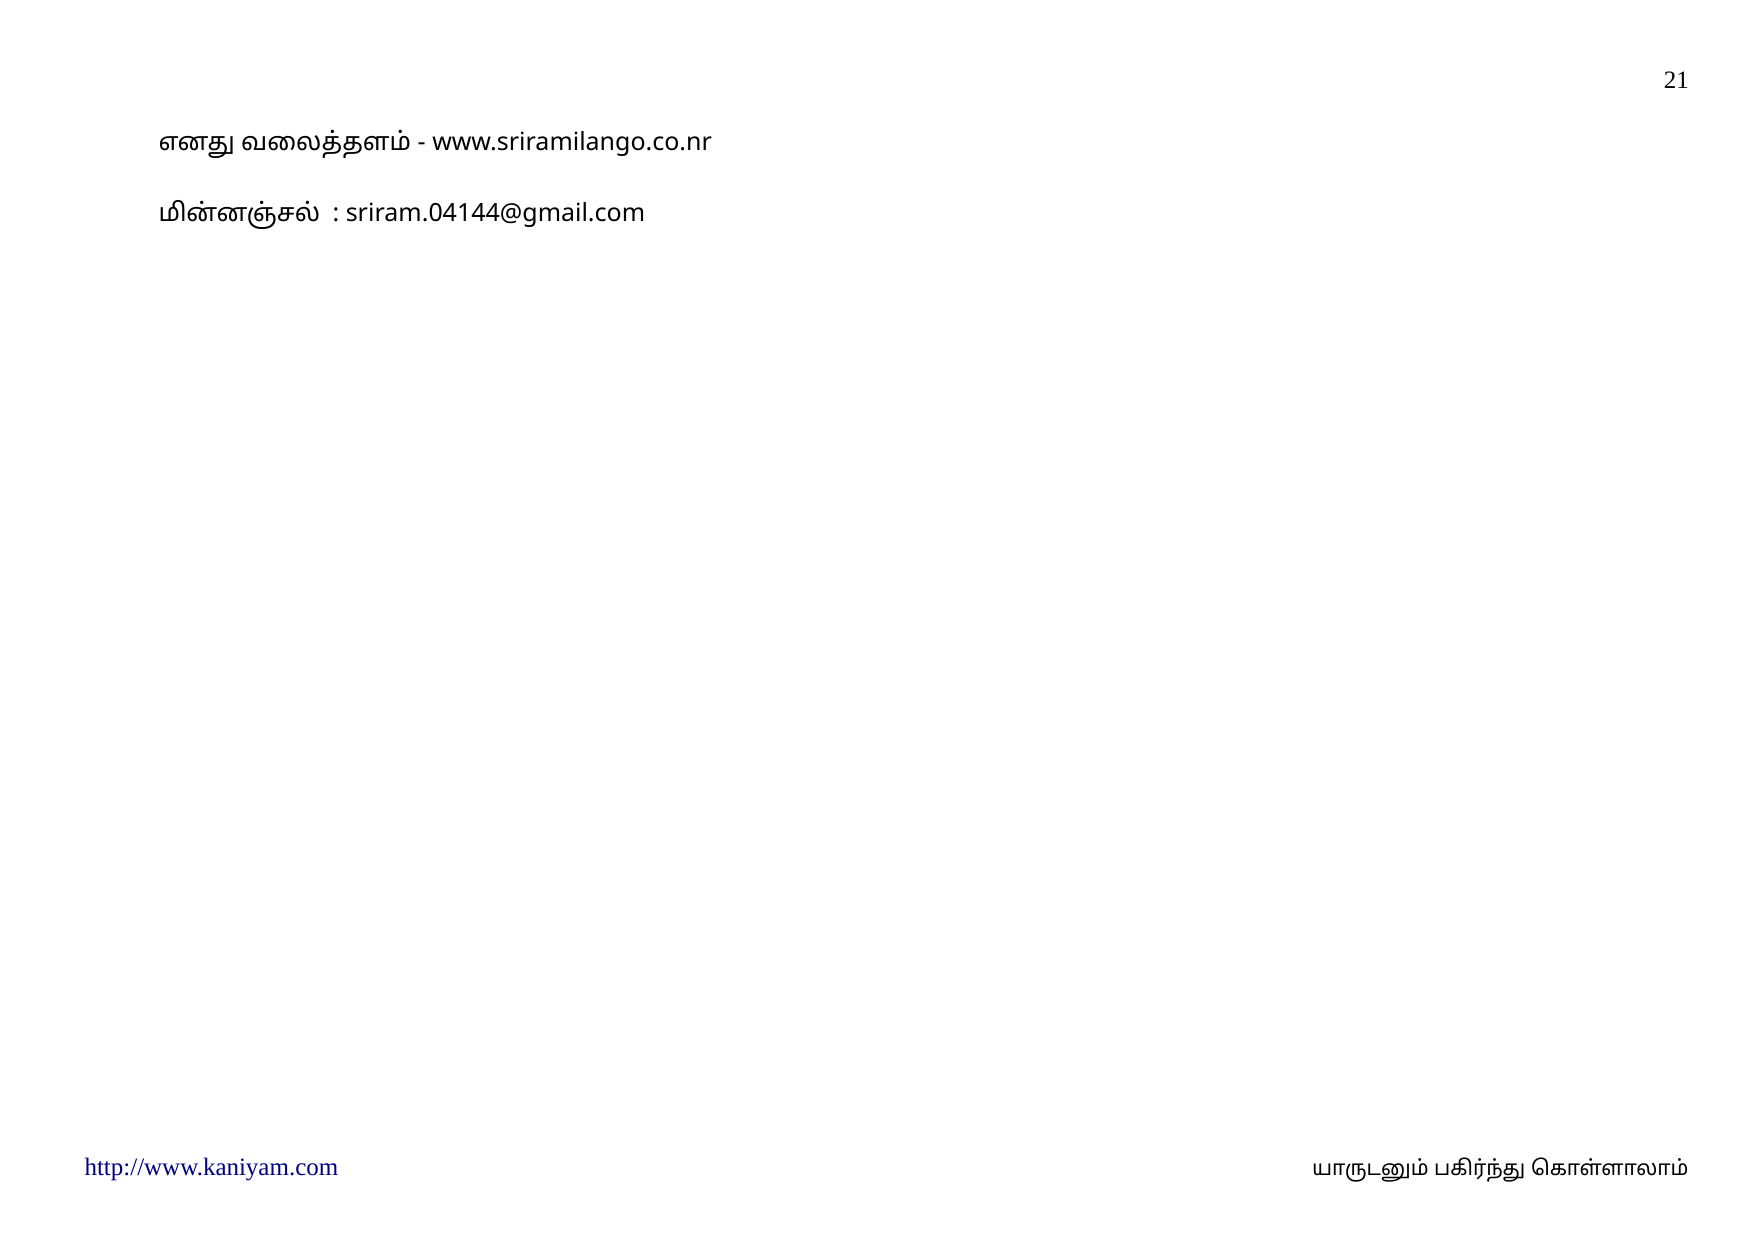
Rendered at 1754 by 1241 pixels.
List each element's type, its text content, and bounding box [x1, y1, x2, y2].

text மின்னஞ்சல் : sriram.04144@gmail.com [84, 195, 1688, 231]
text எனது வலைத்தளம் - www.sriramilango.co.nr [84, 124, 1688, 161]
